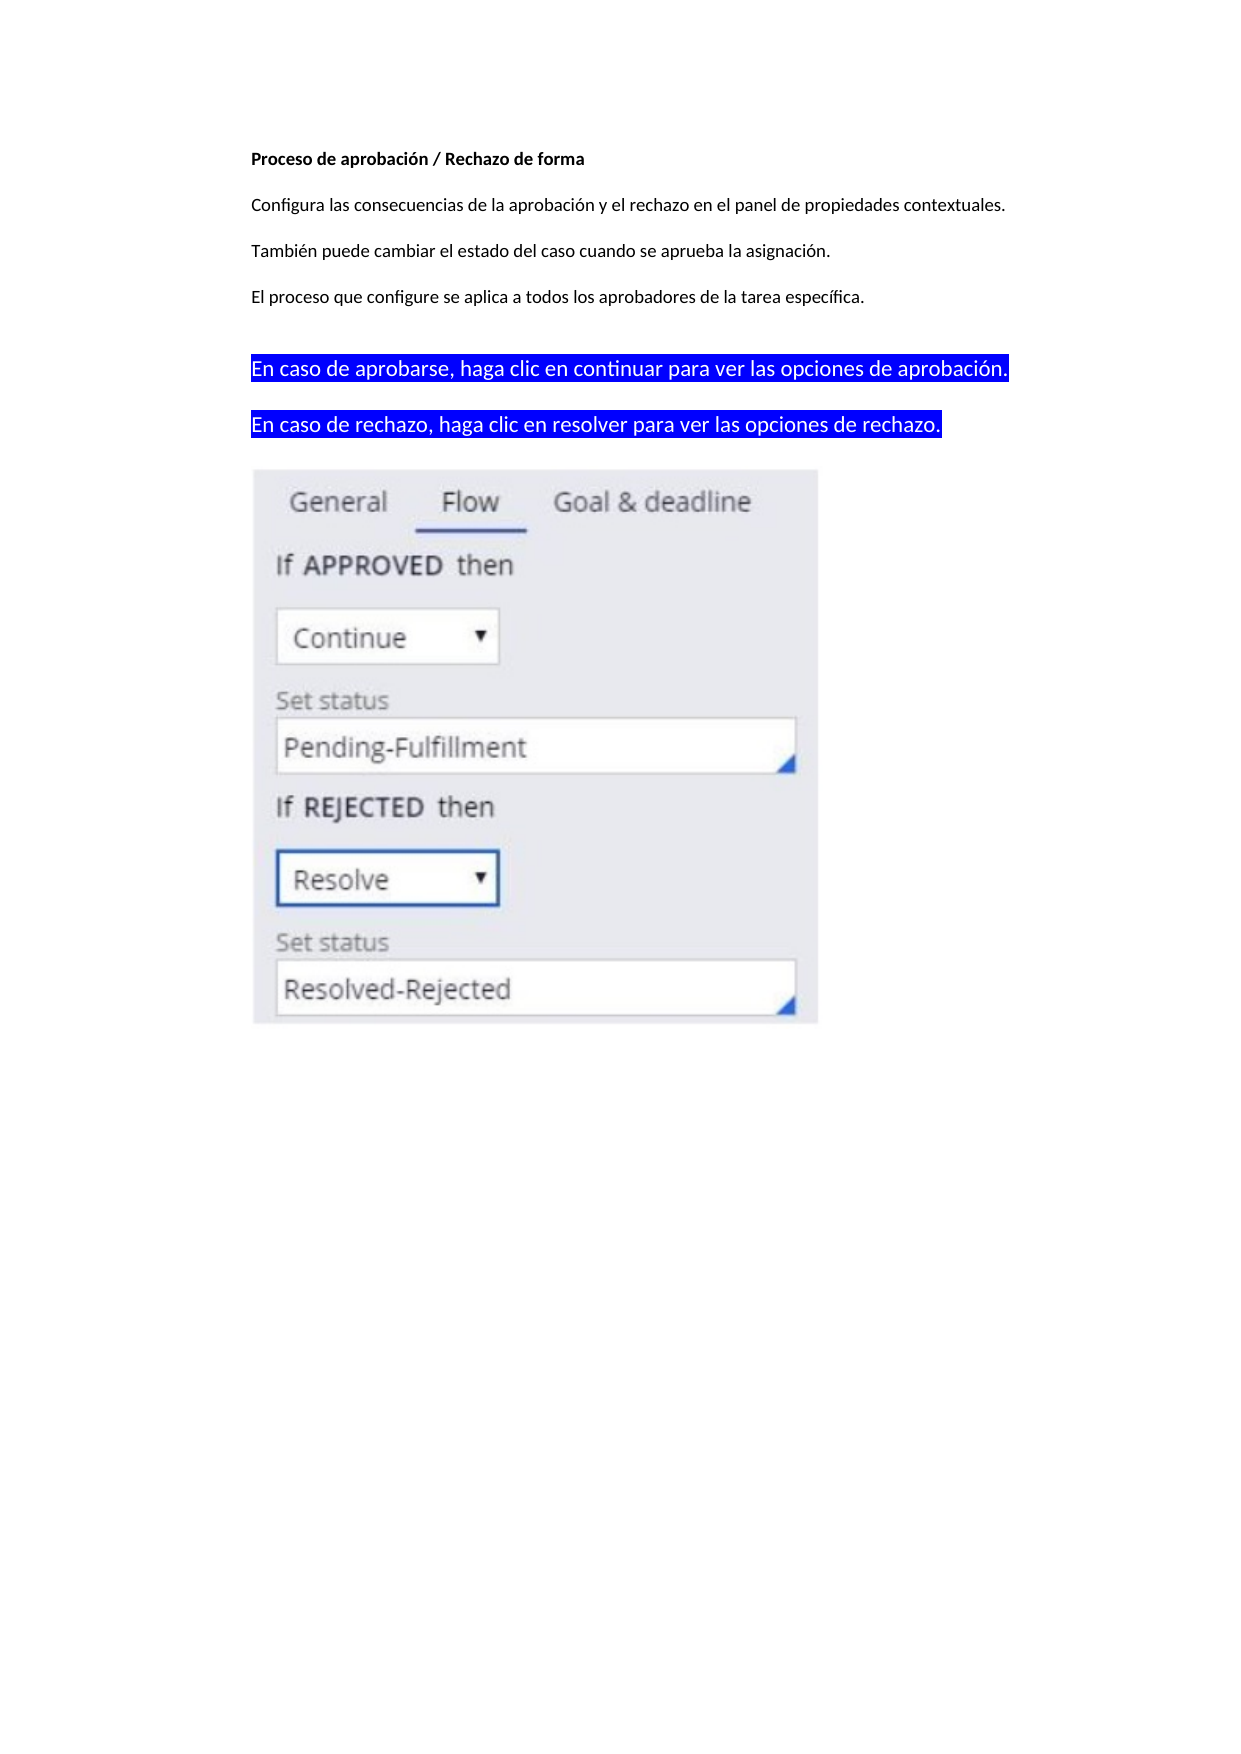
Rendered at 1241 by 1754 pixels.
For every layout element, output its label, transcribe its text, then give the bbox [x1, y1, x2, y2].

text Configura las consecuencias de la aprobación y el rechazo en el panel de propiedades contextuales. [251, 193, 1063, 216]
text Proceso de aprobación / Rechazo de forma [251, 148, 1063, 171]
text El proceso que configure se aplica a todos los aprobadores de la tarea específica. [251, 285, 1063, 308]
picture [251, 466, 823, 1029]
text En caso de rechazo, haga clic en resolver para ver las opciones de rechazo. [251, 410, 1063, 438]
text También puede cambiar el estado del caso cuando se aprueba la asignación. [251, 239, 1063, 262]
text En caso de aprobarse, haga clic en continuar para ver las opciones de aprobación. [251, 354, 1063, 382]
